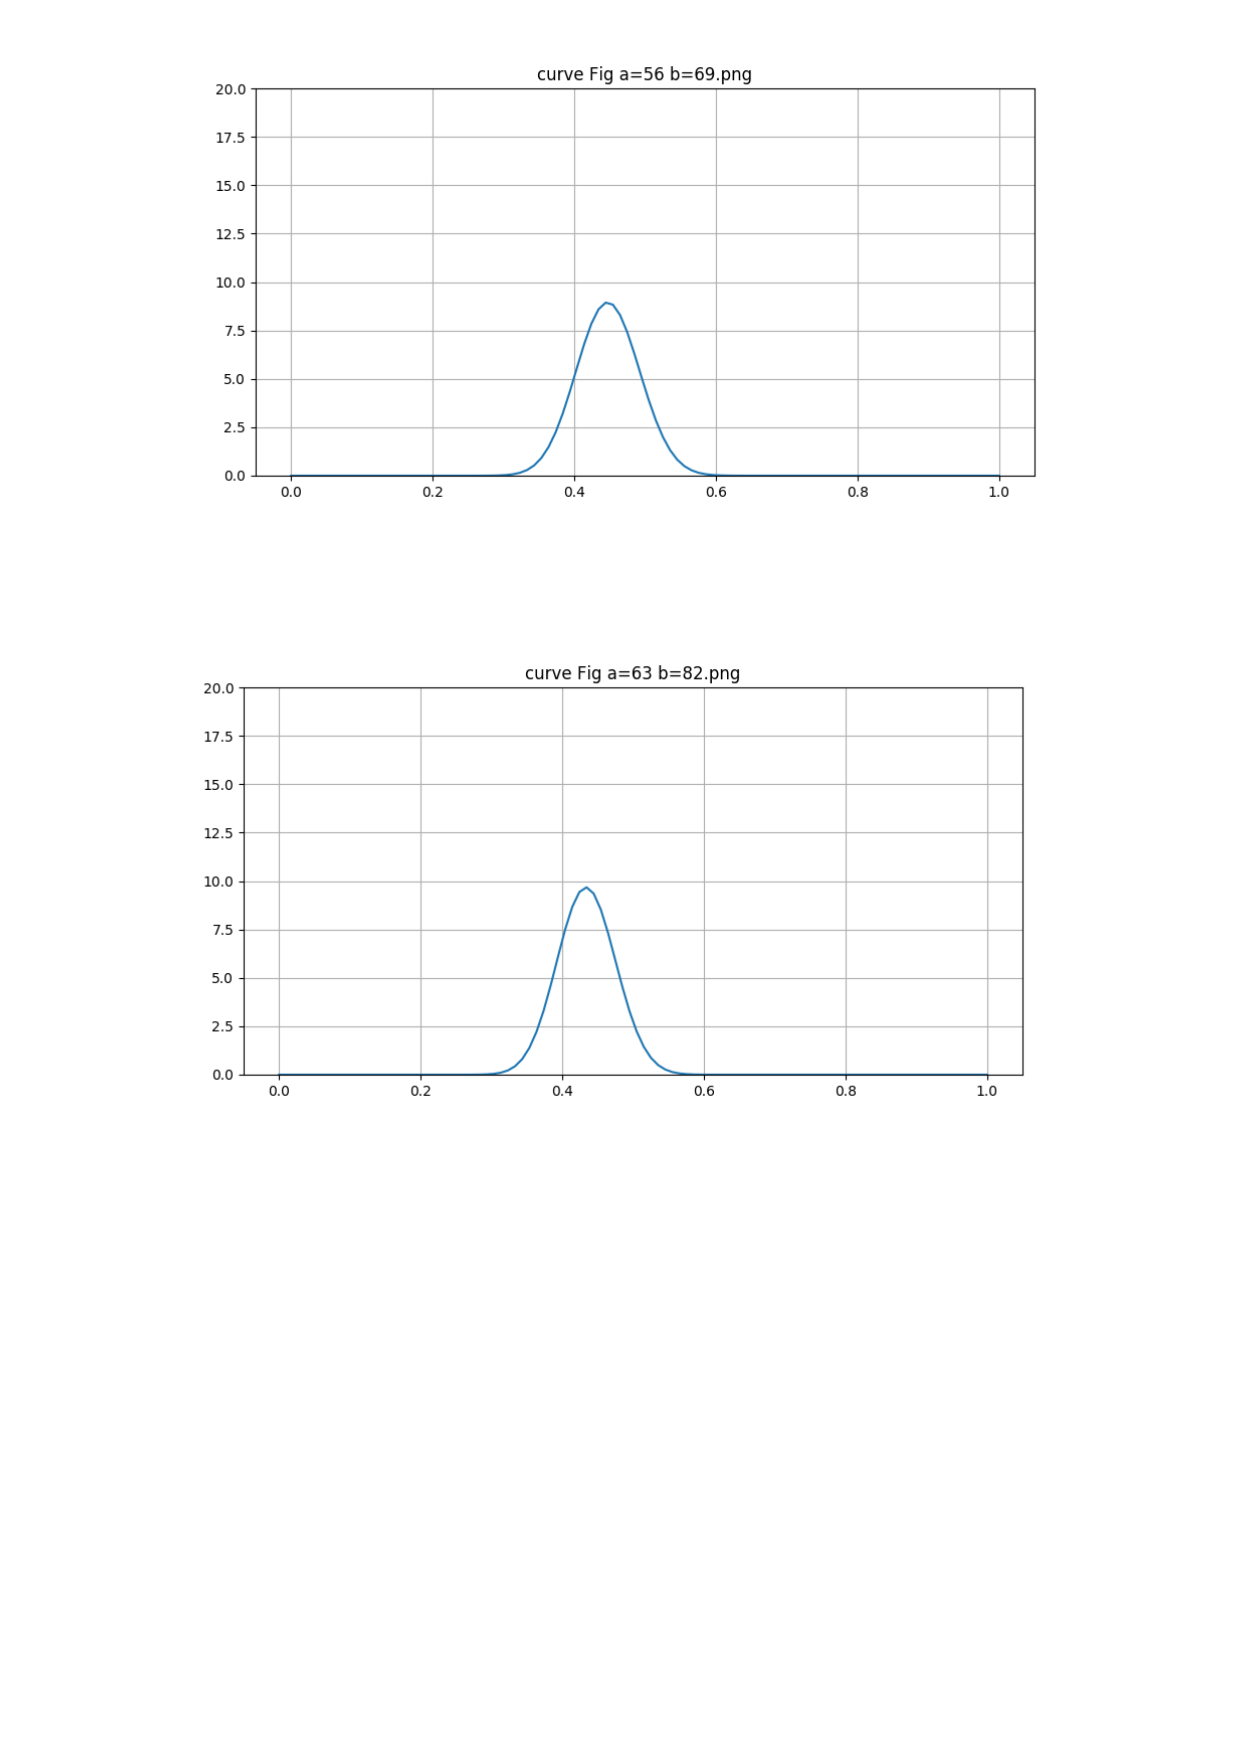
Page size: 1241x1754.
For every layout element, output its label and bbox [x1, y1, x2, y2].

picture [118, 627, 1123, 1130]
picture [130, 29, 1135, 531]
